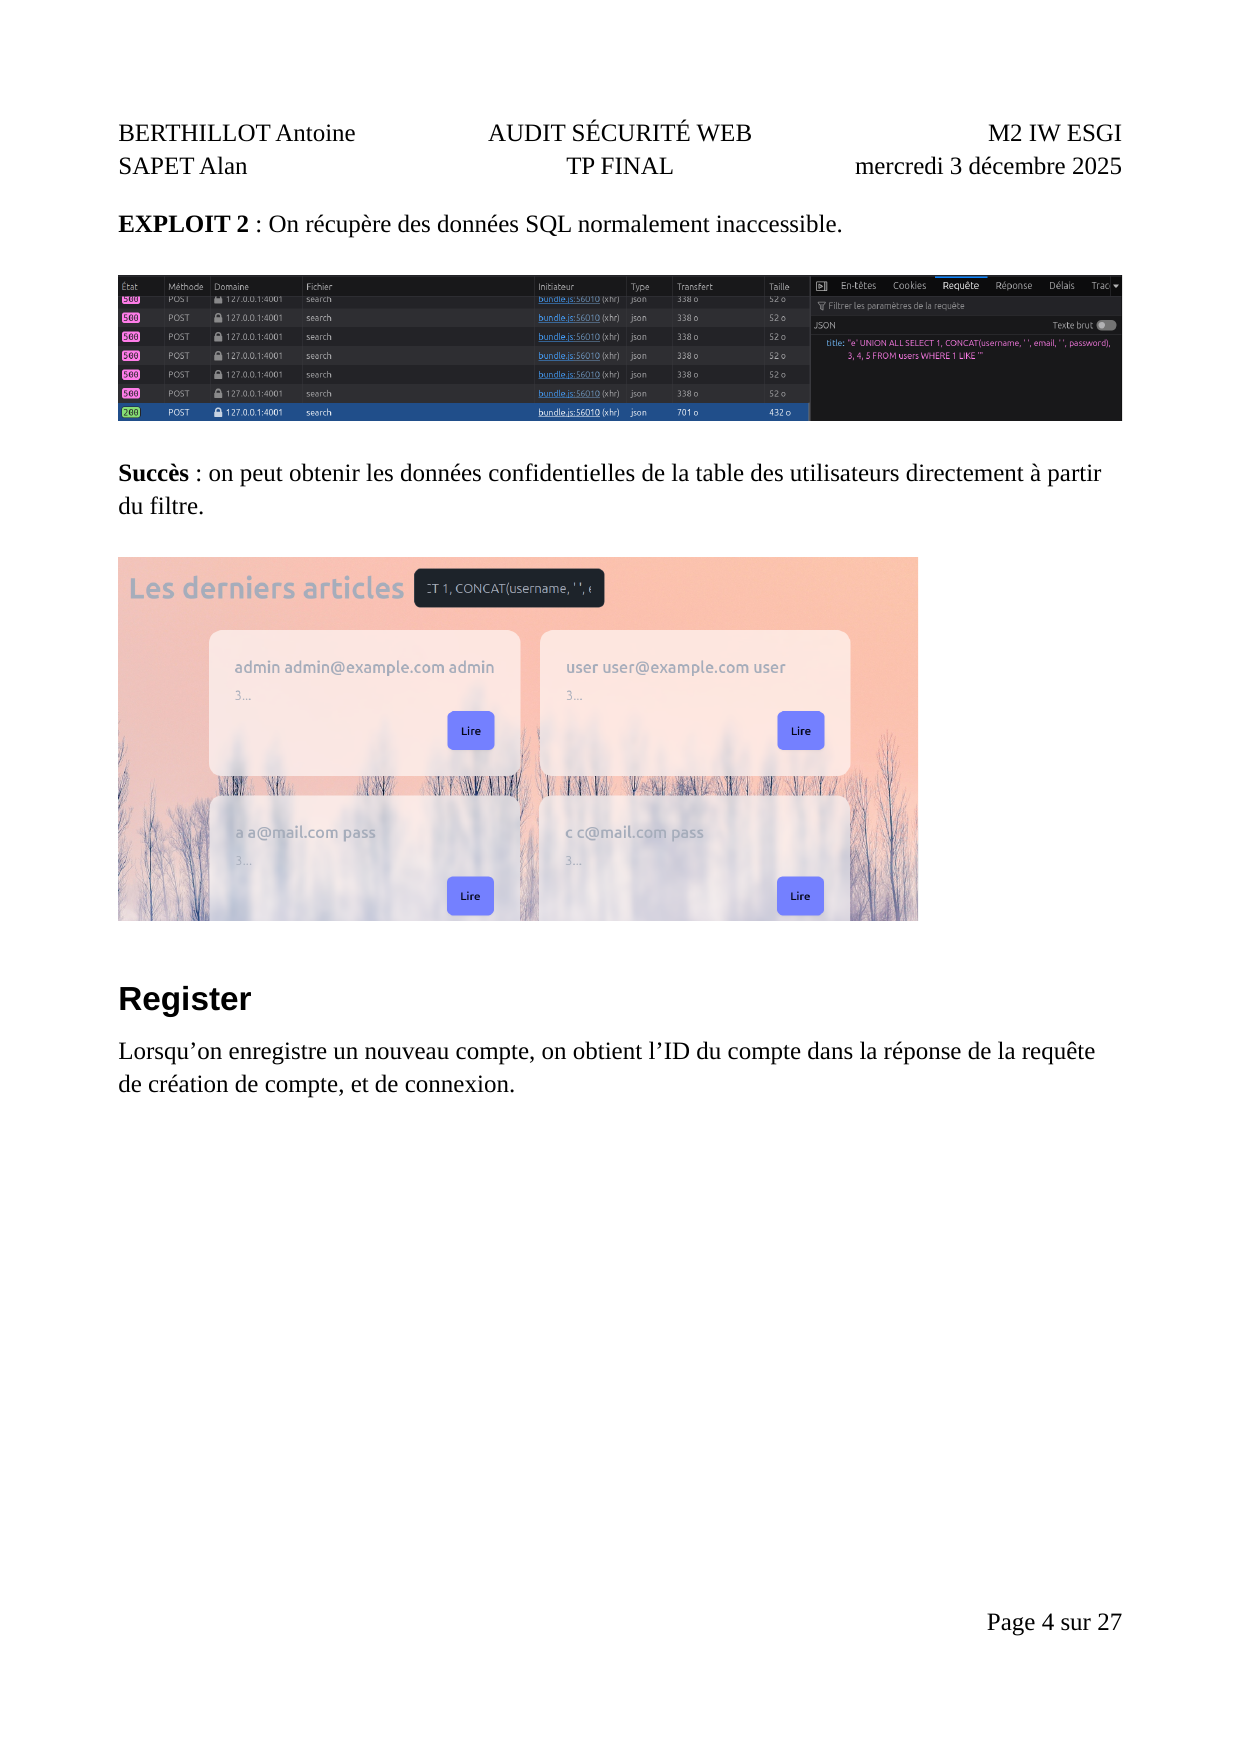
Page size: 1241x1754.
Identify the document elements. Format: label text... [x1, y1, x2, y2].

text Succès : on peut obtenir les données confidentielles de la table des utilisateurs directement à partir du filtre. [118, 458, 1122, 520]
picture [118, 557, 919, 921]
subtitle Register [118, 979, 1122, 1017]
picture [118, 275, 1123, 421]
text EXPLOIT 2 : On récupère des données SQL normalement inaccessible. [118, 209, 1122, 238]
text Lorsqu’on enregistre un nouveau compte, on obtient l’ID du compte dans la réponse de la requête de création de compte, et de connexion. [118, 1036, 1122, 1097]
